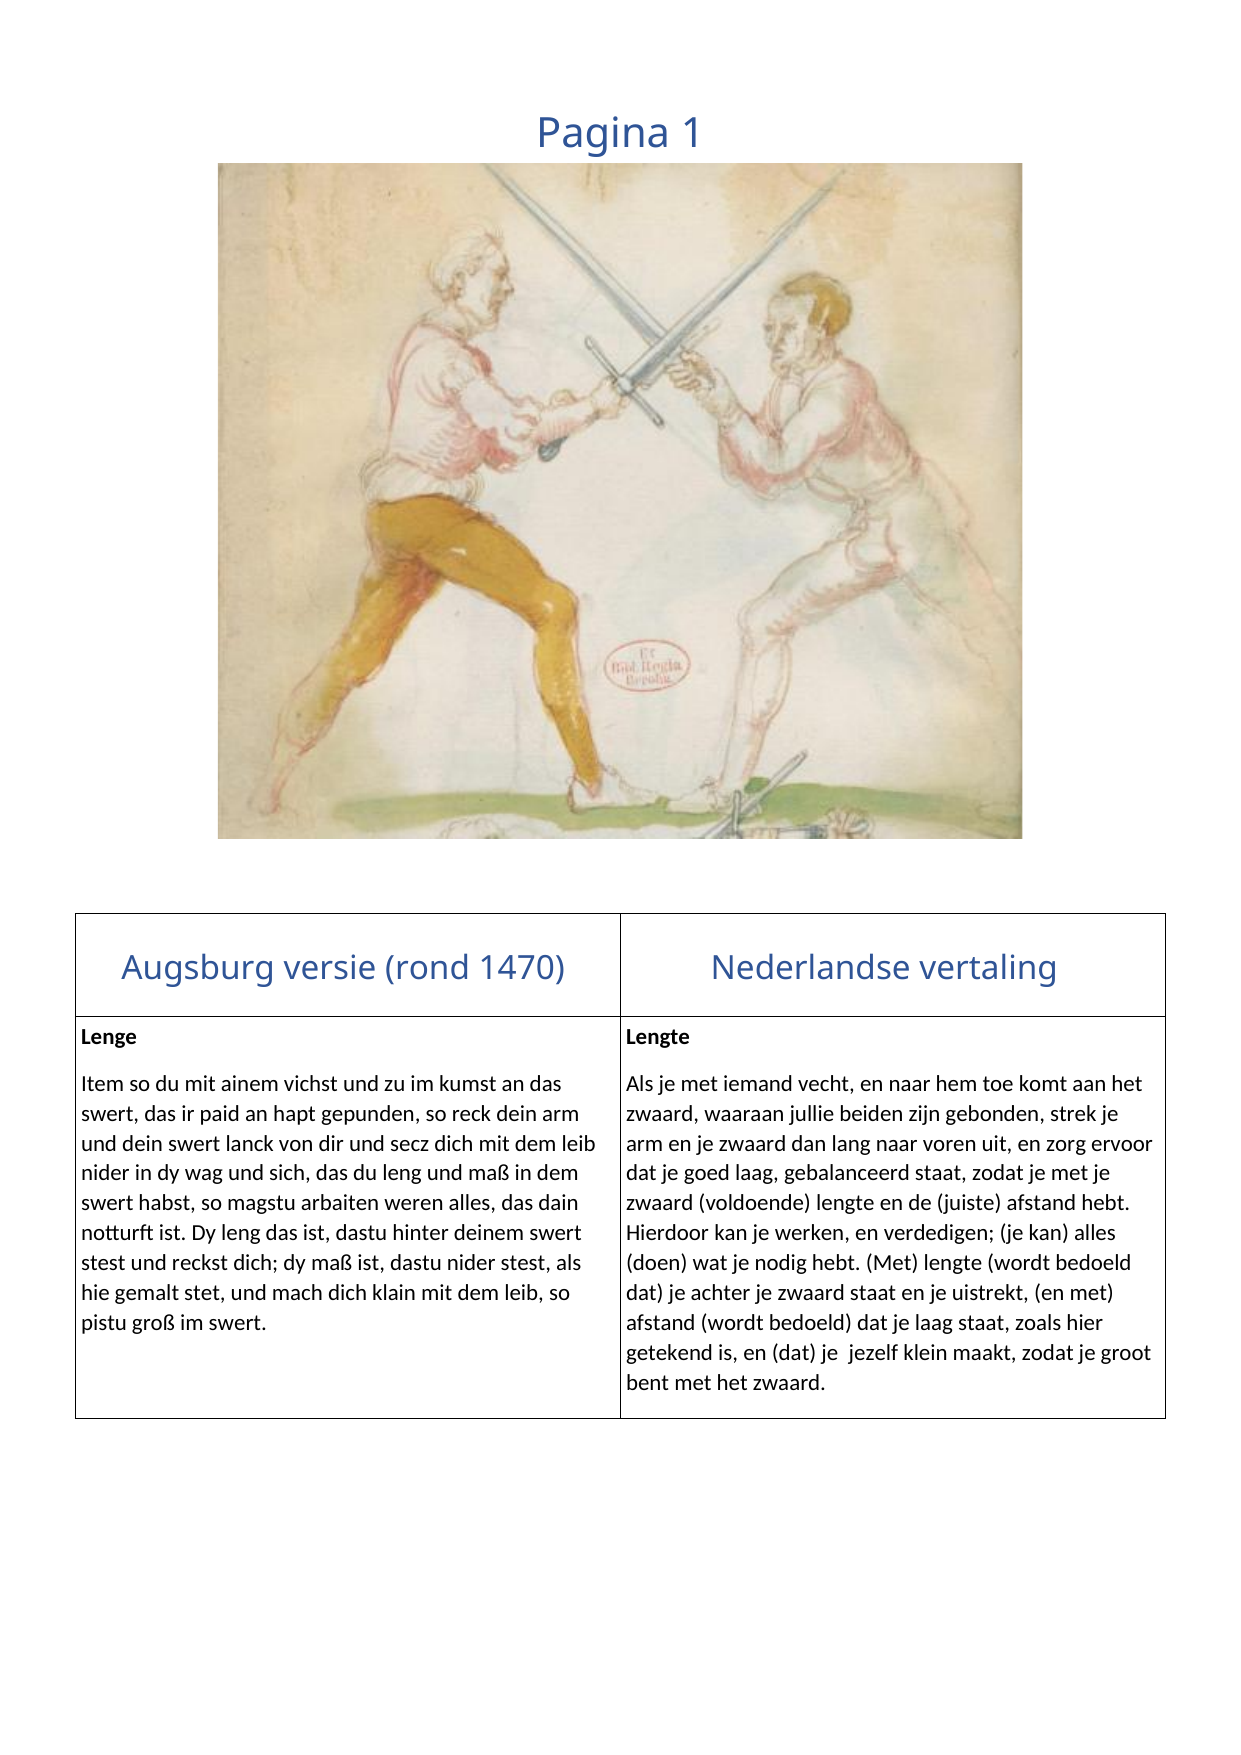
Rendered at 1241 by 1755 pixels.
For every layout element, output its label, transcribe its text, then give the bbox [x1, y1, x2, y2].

table_header Augsburg versie (rond 1470) [76, 914, 620, 1016]
table_header Nederlandse vertaling [621, 914, 1165, 1016]
table_cell Lenge Item so du mit ainem vichst und zu im kumst an das swert, das ir paid an hapt gepunden, so reck dein arm und dein swert lanck von dir und secz dich mit dem leib nider in dy wag und sich, das du leng und maß in dem swert habst, so magstu arbaiten weren alles, das dain notturft ist. Dy leng das ist, dastu hinter deinem swert stest und reckst dich; dy maß ist, dastu nider stest, als hie gemalt stet, und mach dich klain mit dem leib, so pistu groß im swert. [76, 1017, 620, 1418]
picture [217, 163, 1023, 839]
table_cell Lengte Als je met iemand vecht, en naar hem toe komt aan het zwaard, waaraan jullie beiden zijn gebonden, strek je arm en je zwaard dan lang naar voren uit, en zorg ervoor dat je goed laag, gebalanceerd staat, zodat je met je zwaard (voldoende) lengte en de (juiste) afstand hebt. Hierdoor kan je werken, en verdedigen; (je kan) alles (doen) wat je nodig hebt. (Met) lengte (wordt bedoeld dat) je achter je zwaard staat en je uistrekt, (en met) afstand (wordt bedoeld) dat je laag staat, zoals hier getekend is, en (dat) je jezelf klein maakt, zodat je groot bent met het zwaard. [621, 1017, 1165, 1418]
subtitle Pagina 1 [75, 103, 1165, 160]
